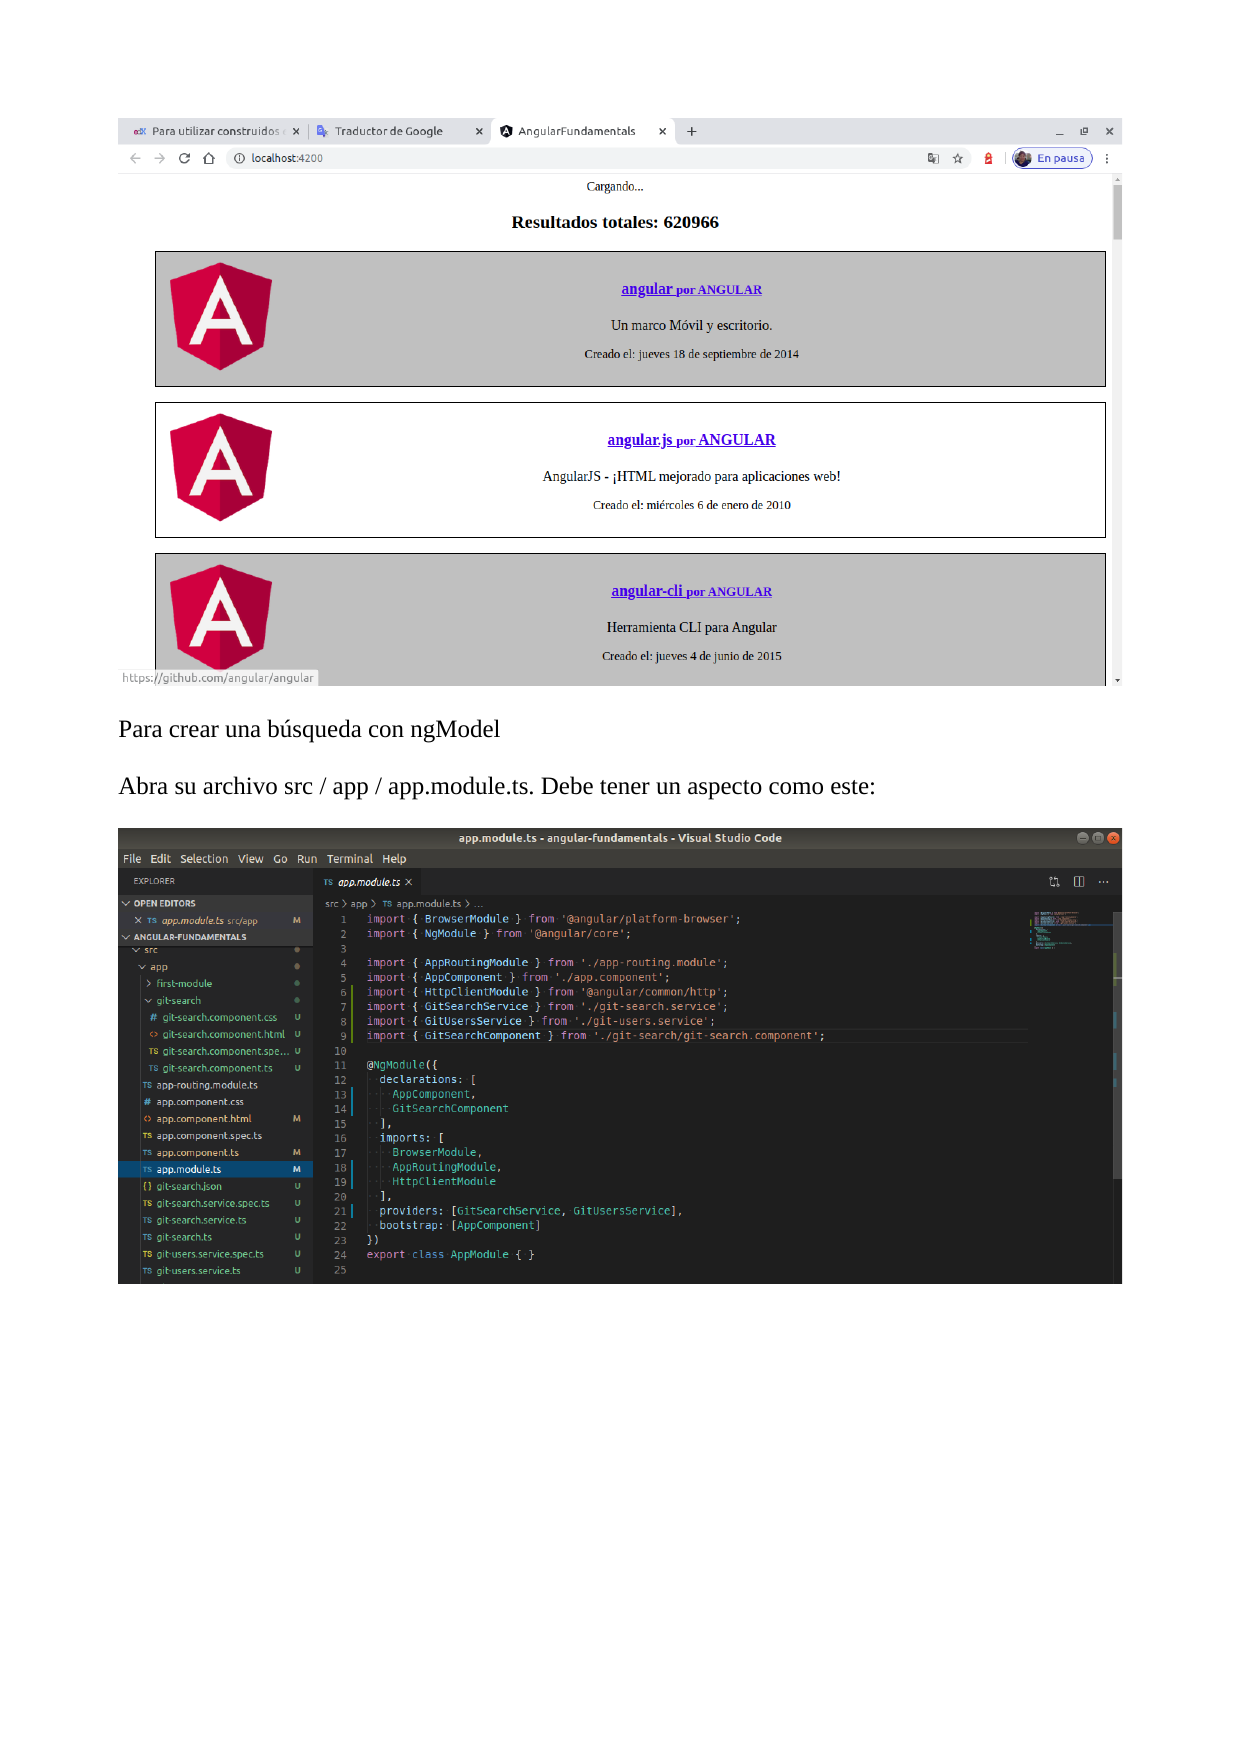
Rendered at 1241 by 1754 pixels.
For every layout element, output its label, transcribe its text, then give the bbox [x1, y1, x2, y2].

text Abra su archivo src / app / app.module.ts. Debe tener un aspecto como este: [118, 771, 1122, 800]
picture [118, 828, 1123, 1284]
text Para crear una búsqueda con ngModel [118, 714, 1122, 743]
picture [118, 118, 1123, 686]
